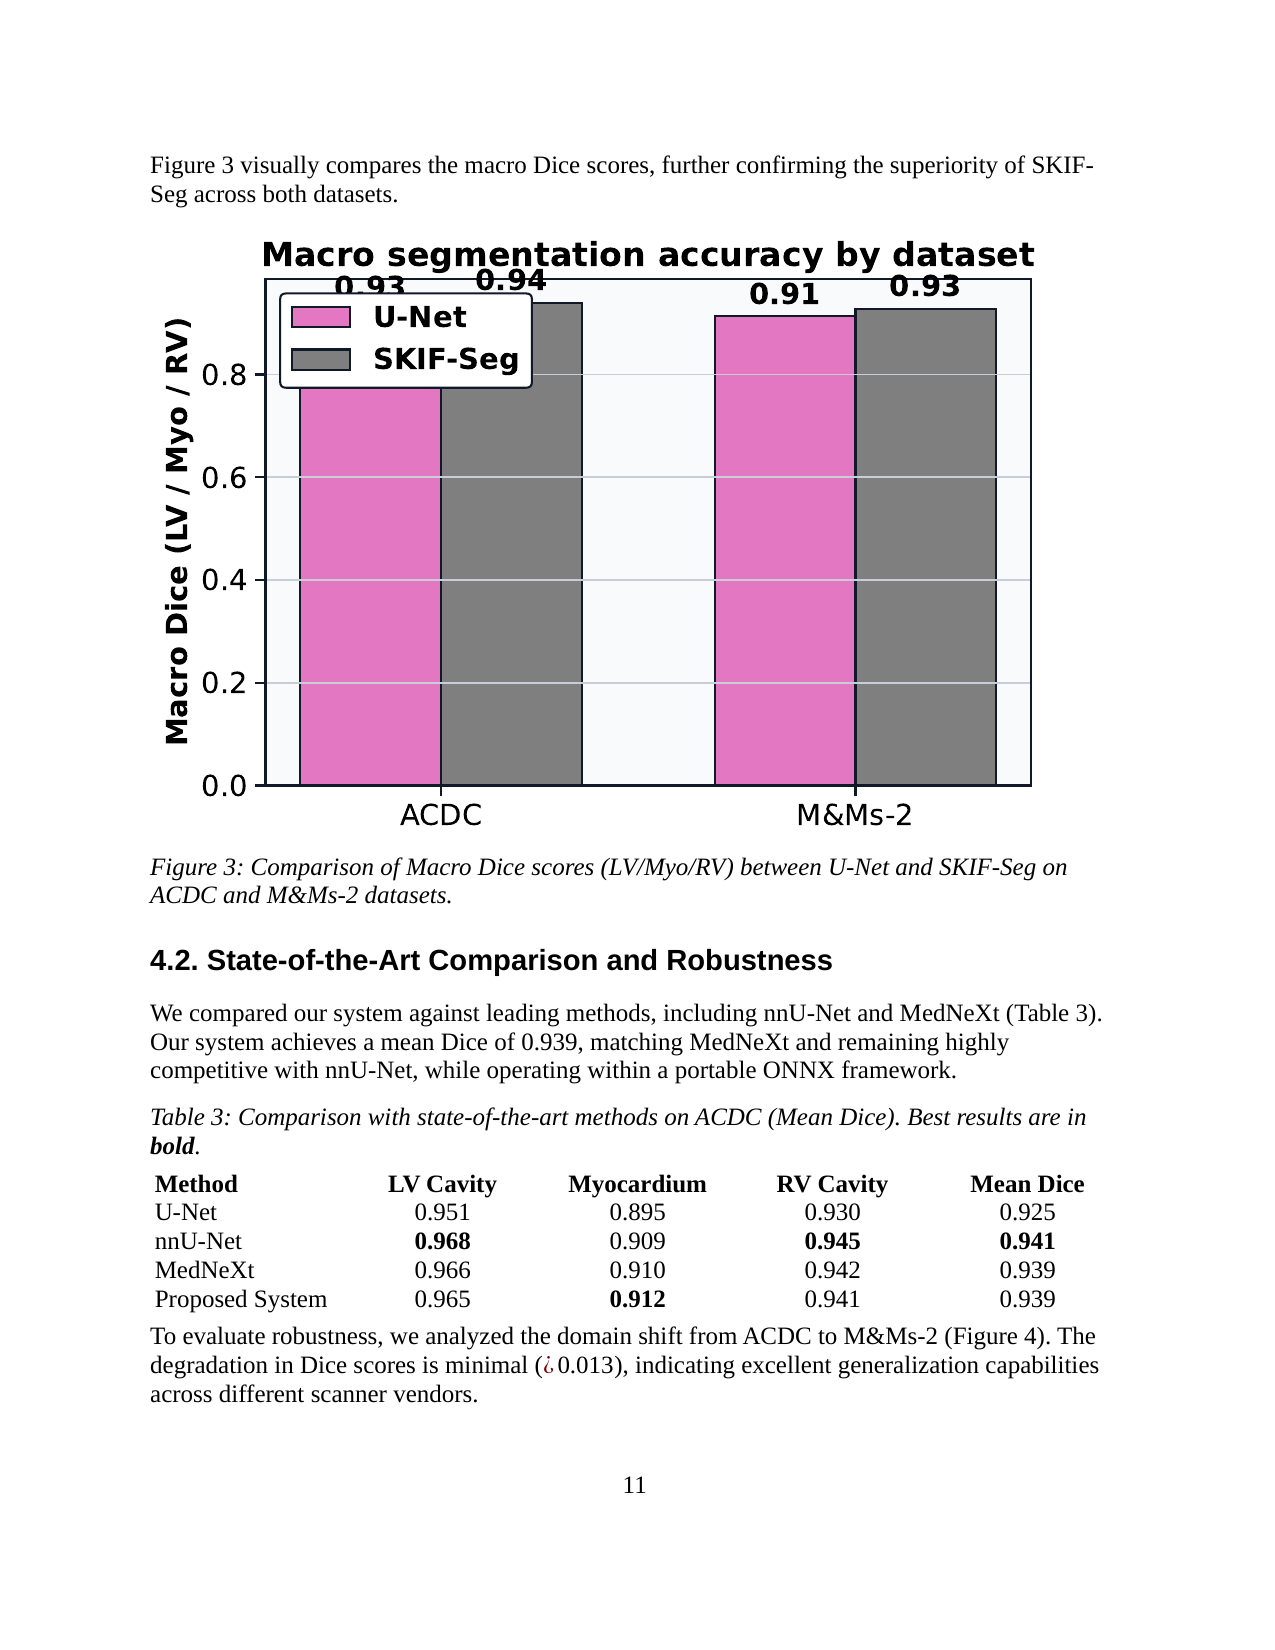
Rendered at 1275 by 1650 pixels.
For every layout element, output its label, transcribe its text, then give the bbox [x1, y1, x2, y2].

text We compared our system against leading methods, including nnU-Net and MedNeXt (Table 3). Our system achieves a mean Dice of 0.939, matching MedNeXt and remaining highly competitive with nnU-Net, while operating within a portable ONNX framework. [150, 998, 1125, 1084]
table_header LV Cavity [345, 1169, 540, 1197]
table_cell 0.951 [345, 1198, 540, 1226]
table_cell 0.939 [930, 1284, 1125, 1312]
table_cell nnU-Net [150, 1226, 345, 1255]
table_cell 0.968 [345, 1226, 540, 1255]
text Figure 3 visually compares the macro Dice scores, further confirming the superiority of SKIF-Seg across both datasets. [150, 150, 1125, 207]
table_cell 0.895 [540, 1198, 735, 1226]
subtitle 4.2. State-of-the-Art Comparison and Robustness [150, 943, 1125, 977]
table_cell 0.930 [735, 1198, 930, 1226]
table_cell 0.945 [735, 1226, 930, 1255]
table_cell U-Net [150, 1198, 345, 1226]
table_cell 0.909 [540, 1226, 735, 1255]
table_cell 0.912 [540, 1284, 735, 1312]
table_cell 0.939 [930, 1255, 1125, 1284]
table_cell 0.965 [345, 1284, 540, 1312]
text Figure 3: Comparison of Macro Dice scores (LV/Myo/RV) between U-Net and SKIF-Seg on ACDC and M&Ms-2 datasets. [150, 225, 1125, 909]
table_cell 0.910 [540, 1255, 735, 1284]
table_cell 0.941 [930, 1226, 1125, 1255]
table_header Myocardium [540, 1169, 735, 1197]
table_cell 0.942 [735, 1255, 930, 1284]
table_cell 0.941 [735, 1284, 930, 1312]
table_cell 0.966 [345, 1255, 540, 1284]
table_header Method [150, 1169, 345, 1197]
text Table 3: Comparison with state-of-the-art methods on ACDC (Mean Dice). Best results are in bold. [150, 1102, 1125, 1160]
table_header Mean Dice [930, 1169, 1125, 1197]
text To evaluate robustness, we analyzed the domain shift from ACDC to M&Ms-2 (Figure 4). The degradation in Dice scores is minimal (), indicating excellent generalization capabilities across different scanner vendors. [150, 1321, 1125, 1408]
table_cell MedNeXt [150, 1255, 345, 1284]
table_cell Proposed System [150, 1284, 345, 1312]
table_header RV Cavity [735, 1169, 930, 1197]
table_cell 0.925 [930, 1198, 1125, 1226]
